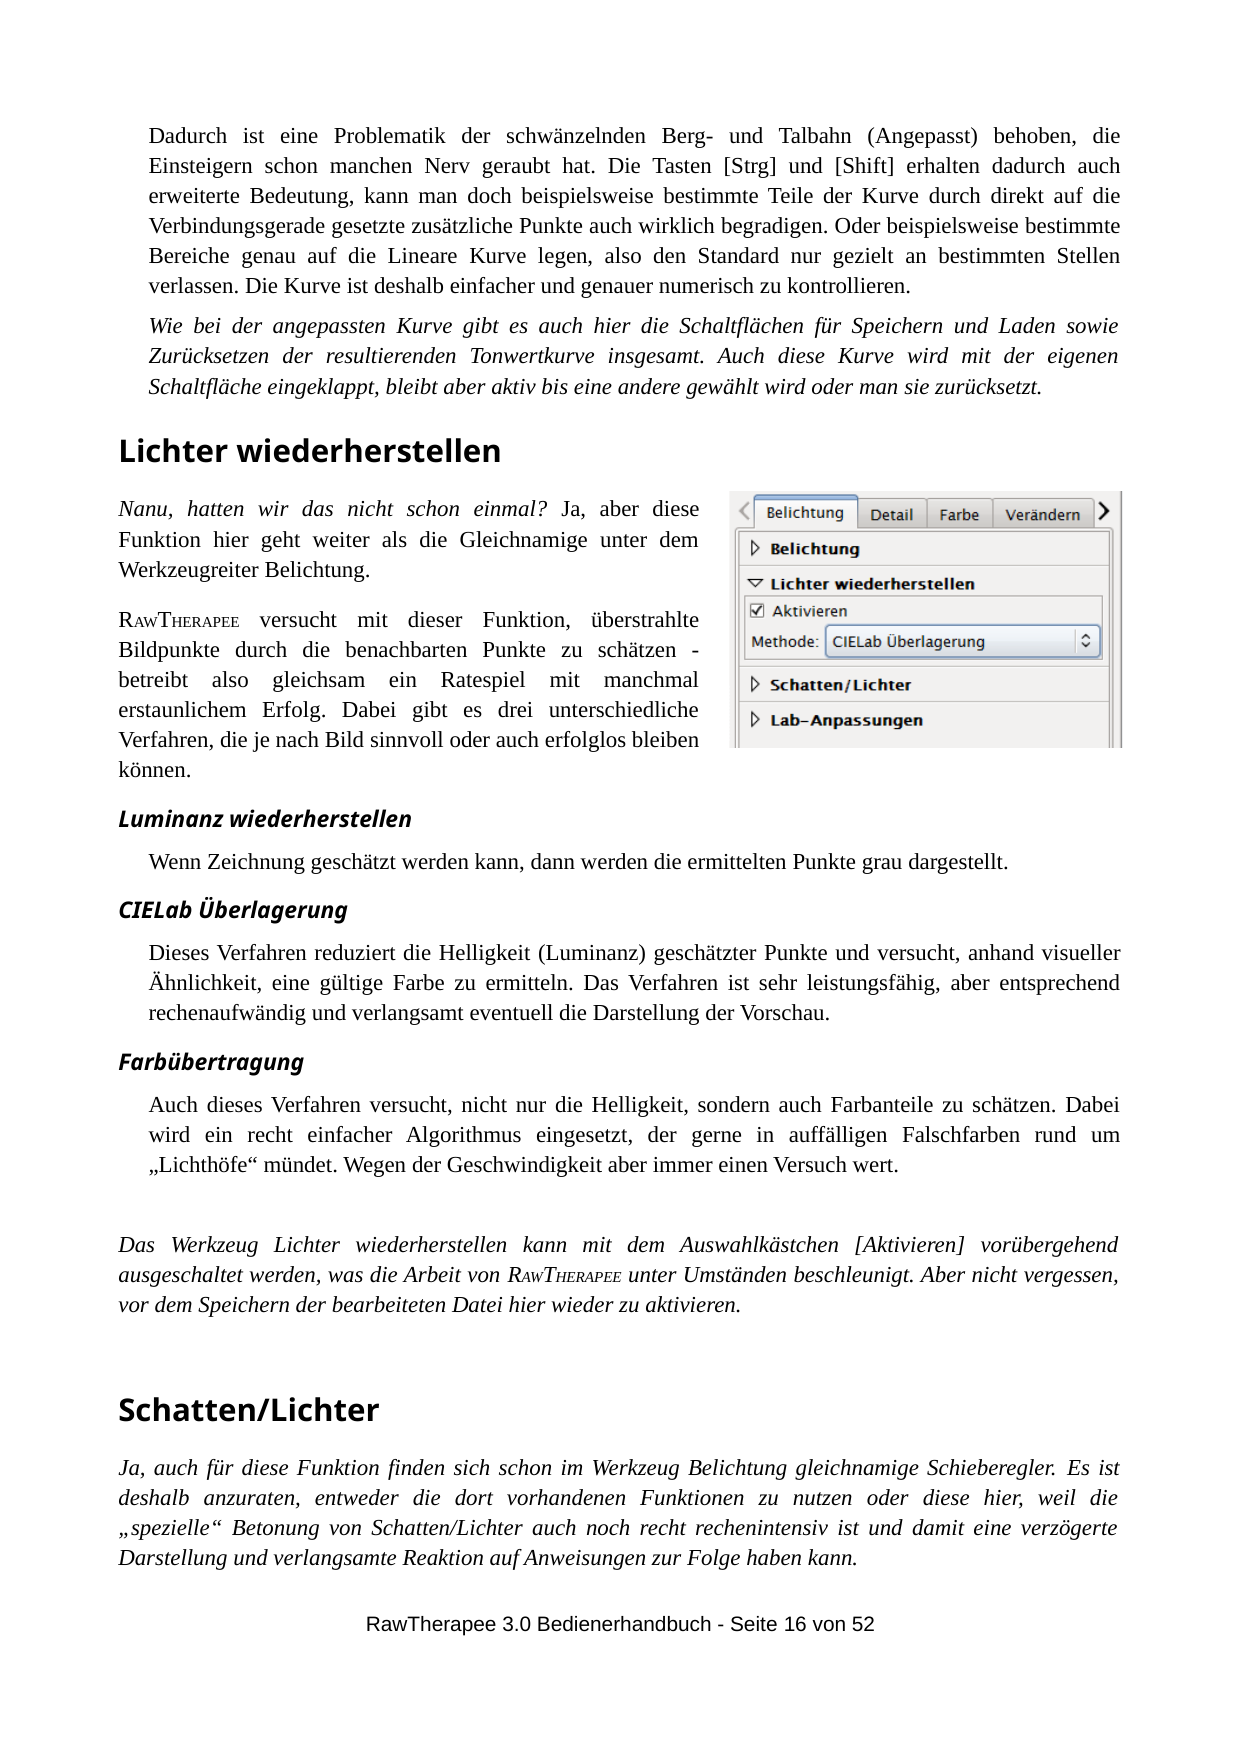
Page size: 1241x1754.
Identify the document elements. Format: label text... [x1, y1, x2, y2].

text Dadurch ist eine Problematik der schwänzelnden Berg- und Talbahn (Angepasst) behoben, die Einsteigern schon manchen Nerv geraubt hat. Die Tasten [Strg] und [Shift] erhalten dadurch auch erweiterte Bedeutung, kann man doch beispielsweise bestimmte Teile der Kurve durch direkt auf die Verbindungsgerade gesetzte zusätzliche Punkte auch wirklich begradigen. Oder beispielsweise bestimmte Bereiche genau auf die Lineare Kurve legen, also den Standard nur gezielt an bestimmten Stellen verlassen. Die Kurve ist deshalb einfacher und genauer numerisch zu kontrollieren. [148, 118, 1122, 299]
picture [729, 491, 1123, 748]
subtitle Lichter wiederherstellen [118, 429, 1122, 472]
text Dieses Verfahren reduziert die Helligkeit (Luminanz) geschätzter Punkte und versucht, anhand visueller Ähnlichkeit, eine gültige Farbe zu ermitteln. Das Verfahren ist sehr leistungsfähig, aber entsprechend rechenaufwändig und verlangsamt eventuell die Darstellung der Vorschau. [148, 935, 1122, 1026]
text Das Werkzeug Lichter wiederherstellen kann mit dem Auswahlkästchen [Aktivieren] vorübergehend ausgeschaltet werden, was die Arbeit von RawTherapee unter Umständen beschleunigt. Aber nicht vergessen, vor dem Speichern der bearbeiteten Datei hier wieder zu aktivieren. [118, 1227, 1122, 1318]
subtitle Farbübertragung [118, 1046, 1122, 1077]
text Wenn Zeichnung geschätzt werden kann, dann werden die ermittelten Punkte grau dargestellt. [148, 844, 1122, 874]
text Ja, auch für diese Funktion finden sich schon im Werkzeug Belichtung gleichnamige Schieberegler. Es ist deshalb anzuraten, entweder die dort vorhandenen Funktionen zu nutzen oder diese hier, weil die „spezielle“ Betonung von Schatten/Lichter auch noch recht rechenintensiv ist und damit eine verzögerte Darstellung und verlangsamte Reaktion auf Anweisungen zur Folge haben kann. [118, 1450, 1122, 1571]
subtitle Schatten/Lichter [118, 1388, 1122, 1430]
text RawTherapee versucht mit dieser Funktion, überstrahlte Bildpunkte durch die benachbarten Punkte zu schätzen - betreibt also gleichsam ein Ratespiel mit manchmal erstaunlichem Erfolg. Dabei gibt es drei unterschiedliche Verfahren, die je nach Bild sinnvoll oder auch erfolglos bleiben können. [118, 602, 1122, 783]
subtitle Luminanz wiederherstellen [118, 803, 1122, 834]
subtitle CIELab Überlagerung [118, 894, 1122, 925]
text Nanu, hatten wir das nicht schon einmal? Ja, aber diese Funktion hier geht weiter als die Gleichnamige unter dem Werkzeugreiter Belichtung. [118, 492, 729, 582]
text Auch dieses Verfahren versucht, nicht nur die Helligkeit, sondern auch Farbanteile zu schätzen. Dabei wird ein recht einfacher Algorithmus eingesetzt, der gerne in auffälligen Falschfarben rund um „Lichthöfe“ mündet. Wegen der Geschwindigkeit aber immer einen Versuch wert. [148, 1087, 1122, 1177]
text Wie bei der angepassten Kurve gibt es auch hier die Schaltflächen für Speichern und Laden sowie Zurücksetzen der resultierenden Tonwertkurve insgesamt. Auch diese Kurve wird mit der eigenen Schaltfläche eingeklappt, bleibt aber aktiv bis eine andere gewählt wird oder man sie zurücksetzt. [148, 309, 1122, 399]
